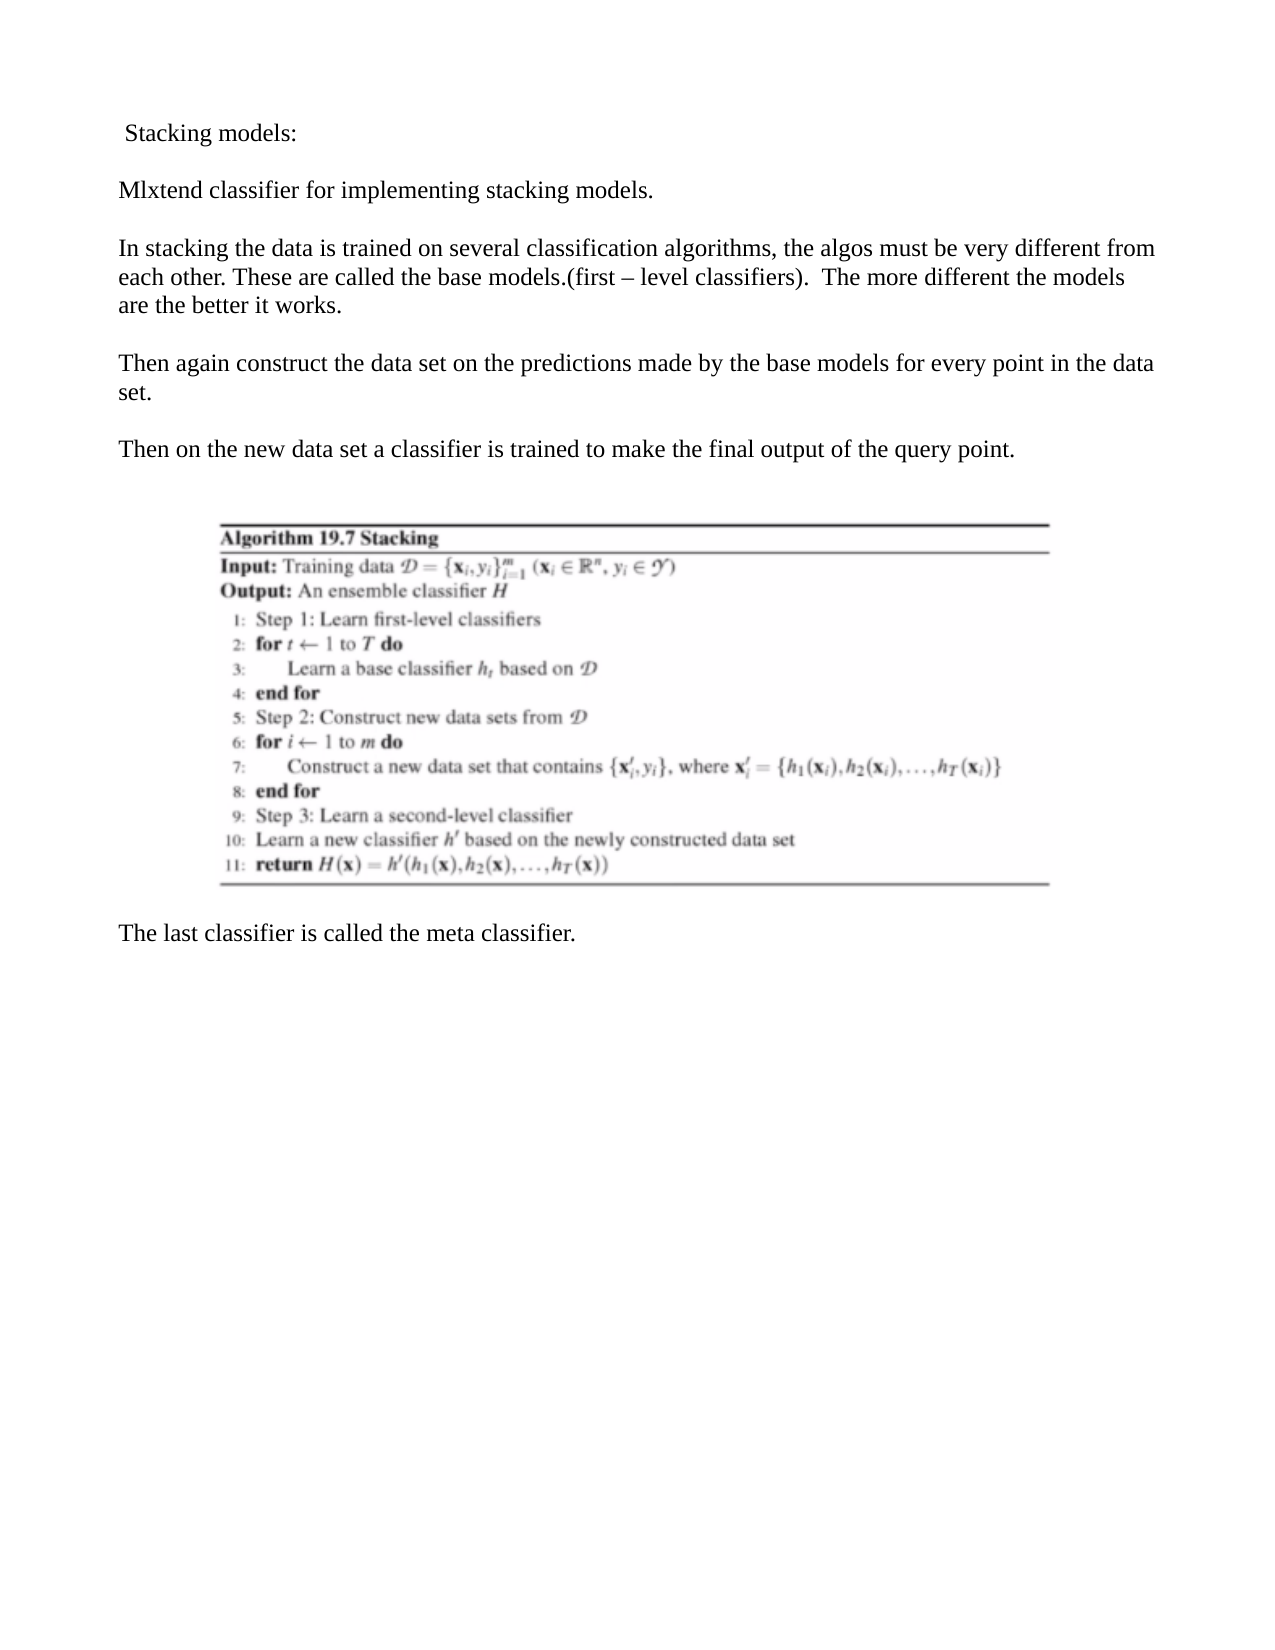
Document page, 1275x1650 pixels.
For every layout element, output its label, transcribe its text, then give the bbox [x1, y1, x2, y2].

text Mlxtend classifier for implementing stacking models. [118, 176, 1157, 204]
text The last classifier is called the meta classifier. [118, 918, 1157, 947]
picture [215, 520, 1060, 890]
text Then again construct the data set on the predictions made by the base models for every point in the data set. [118, 348, 1157, 406]
text Stacking models: [118, 118, 1157, 147]
text Then on the new data set a classifier is trained to make the final output of the query point. [118, 434, 1157, 463]
text In stacking the data is trained on several classification algorithms, the algos must be very different from each other. These are called the base models.(first – level classifiers). The more different the models are the better it works. [118, 233, 1157, 319]
